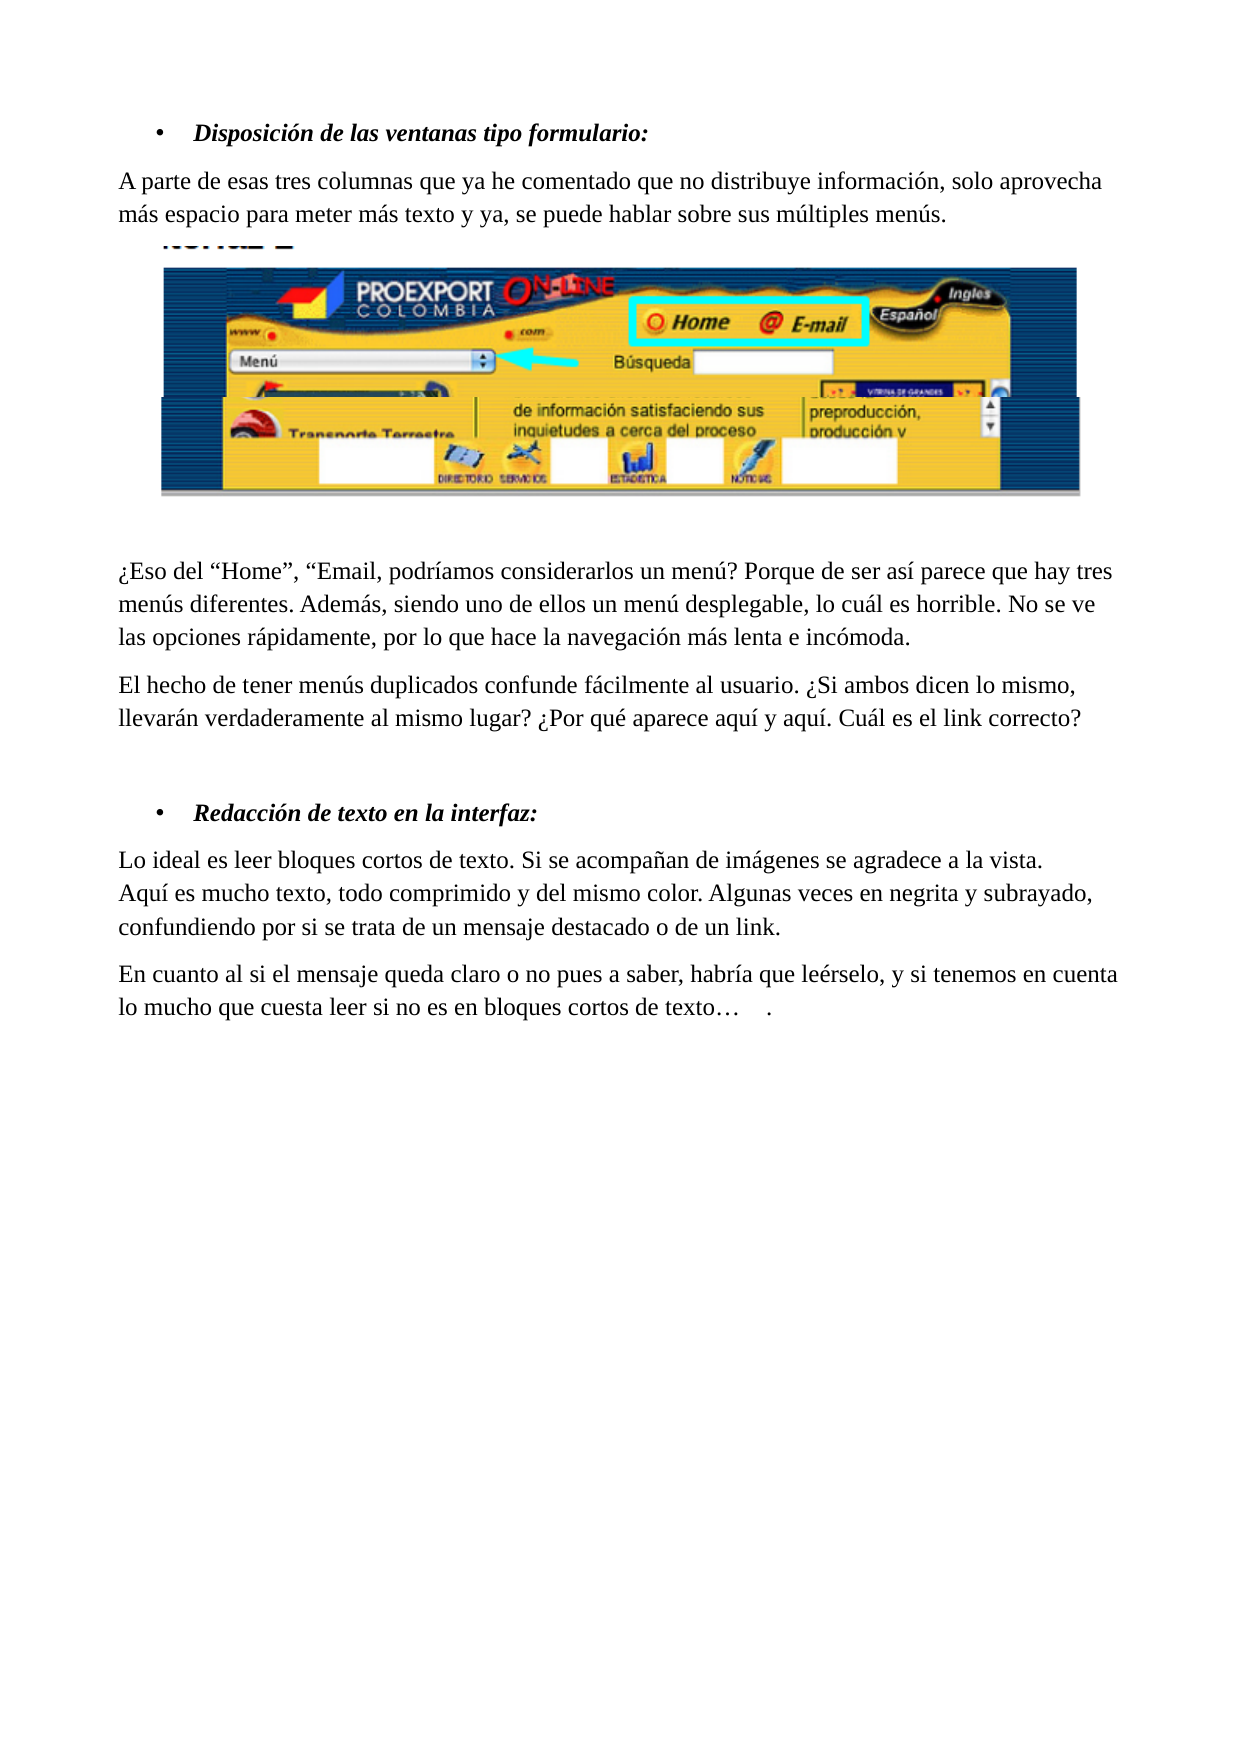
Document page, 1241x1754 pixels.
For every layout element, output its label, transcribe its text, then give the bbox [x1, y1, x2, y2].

picture [161, 246, 1081, 509]
text A parte de esas tres columnas que ya he comentado que no distribuye información, solo aprovecha más espacio para meter más texto y ya, se puede hablar sobre sus múltiples menús. [118, 166, 1122, 227]
list Disposición de las ventanas tipo formulario: [156, 118, 1122, 147]
list Redacción de texto en la interfaz: [156, 798, 1122, 827]
text En cuanto al si el mensaje queda claro o no pues a saber, habría que leérselo, y si tenemos en cuenta lo mucho que cuesta leer si no es en bloques cortos de texto… 🙄. [118, 959, 1122, 1021]
text ¿Eso del “Home”, “Email, podríamos considerarlos un menú? Porque de ser así parece que hay tres menús diferentes. Además, siendo uno de ellos un menú desplegable, lo cuál es horrible. No se ve las opciones rápidamente, por lo que hace la navegación más lenta e incómoda. [118, 556, 1122, 651]
text Lo ideal es leer bloques cortos de texto. Si se acompañan de imágenes se agradece a la vista. Aquí es mucho texto, todo comprimido y del mismo color. Algunas veces en negrita y subrayado, confundiendo por si se trata de un mensaje destacado o de un link. [118, 846, 1122, 940]
text El hecho de tener menús duplicados confunde fácilmente al usuario. ¿Si ambos dicen lo mismo, llevarán verdaderamente al mismo lugar? ¿Por qué aparece aquí y aquí. Cuál es el link correcto? [118, 670, 1122, 731]
